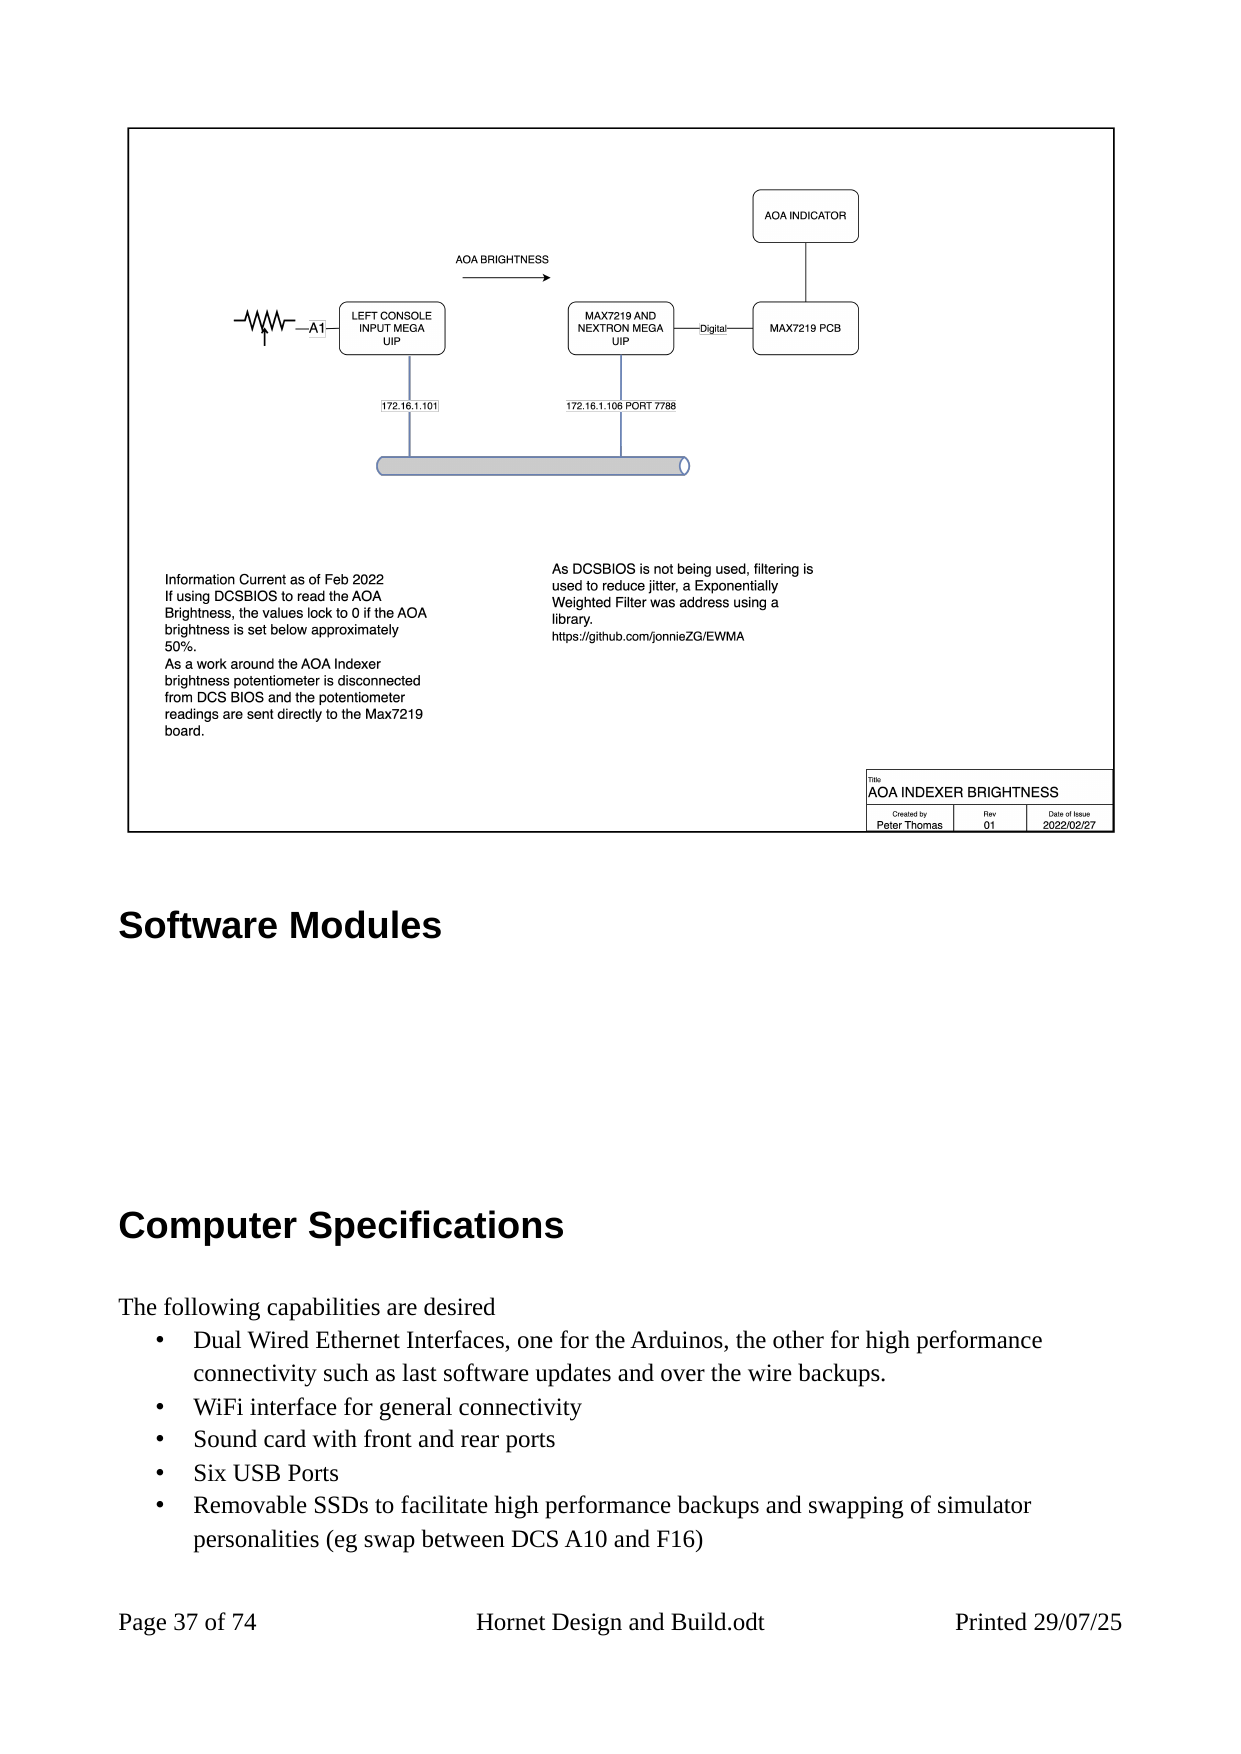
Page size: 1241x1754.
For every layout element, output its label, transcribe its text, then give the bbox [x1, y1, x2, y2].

text The following capabilities are desired [118, 1292, 1122, 1321]
list Sound card with front and rear ports [156, 1424, 1122, 1453]
picture [118, 118, 1123, 841]
list Dual Wired Ethernet Interfaces, one for the Arduinos, the other for high performance connectivity such as last software updates and over the wire backups. [156, 1326, 1122, 1387]
list Removable SSDs to facilitate high performance backups and swapping of simulator personalities (eg swap between DCS A10 and F16) [156, 1491, 1122, 1552]
list WiFi interface for general connectivity [156, 1392, 1122, 1420]
subtitle Software Modules [118, 903, 1122, 947]
subtitle Computer Specifications [118, 1203, 1122, 1247]
list Six USB Ports [156, 1458, 1122, 1486]
